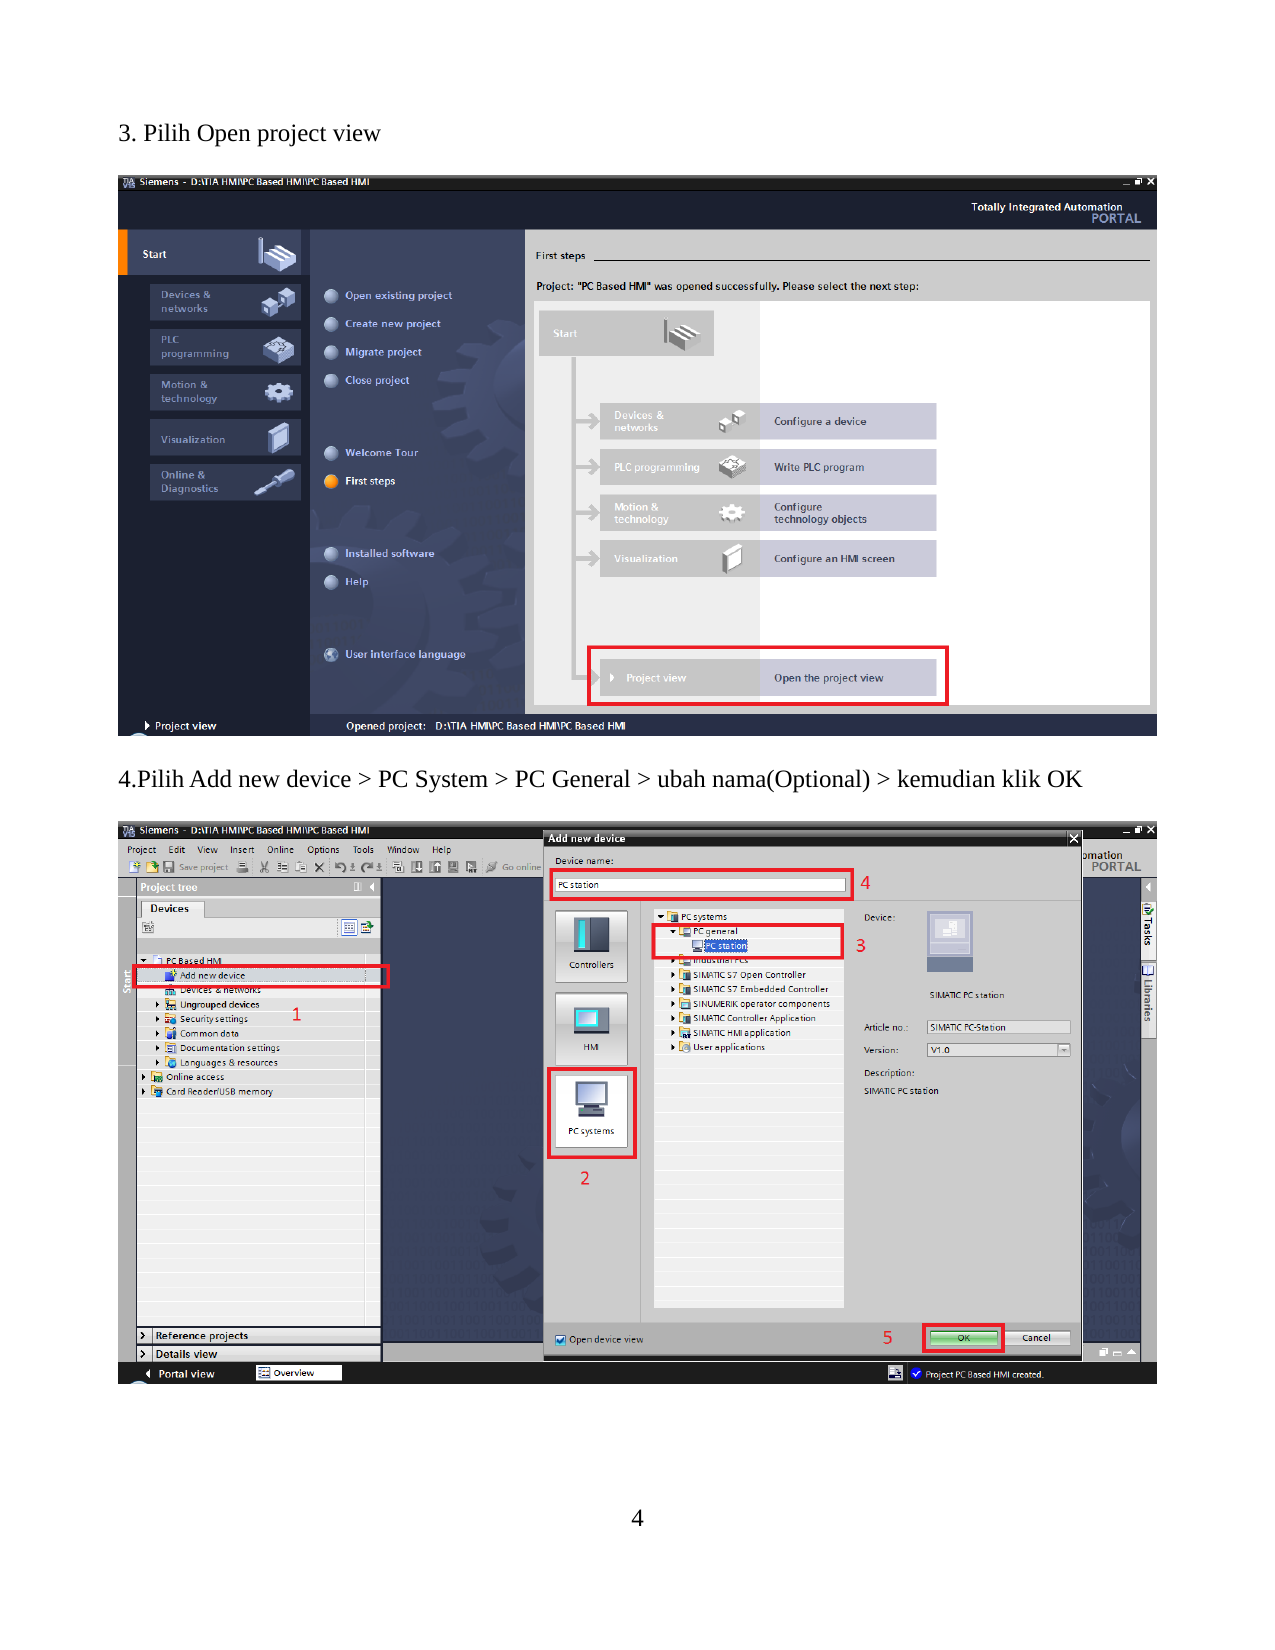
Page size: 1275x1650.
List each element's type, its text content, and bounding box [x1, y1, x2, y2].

text 4.Pilih Add new device > PC System > PC General > ubah nama(Optional) > kemudian klik OK [118, 764, 1157, 793]
picture [118, 175, 1157, 736]
text 3. Pilih Open project view [118, 118, 1157, 147]
picture [118, 821, 1157, 1384]
